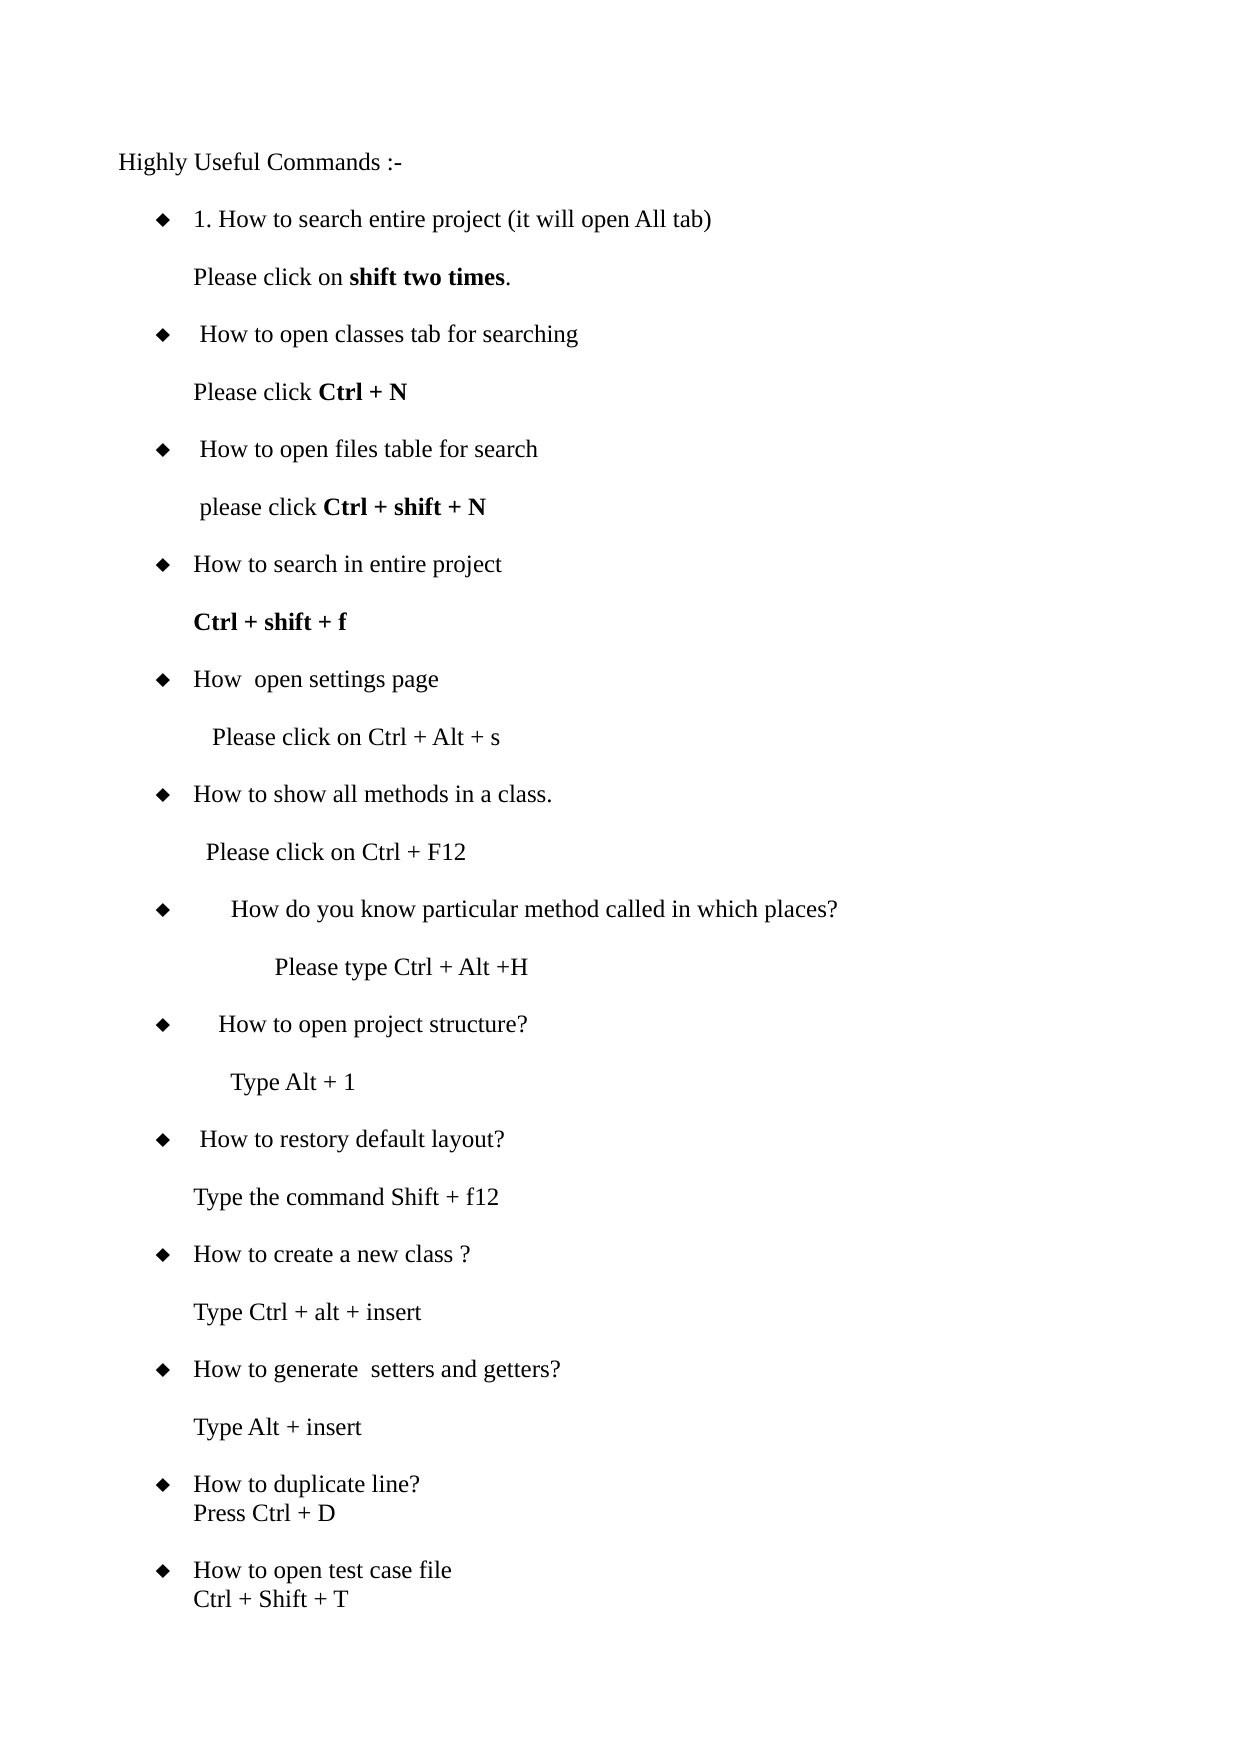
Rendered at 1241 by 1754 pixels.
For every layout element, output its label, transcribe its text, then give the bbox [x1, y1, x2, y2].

list Ctrl + Shift + T [156, 1584, 1122, 1613]
list How to duplicate line? [156, 1469, 1122, 1498]
list How to show all methods in a class. [156, 779, 1122, 808]
text Please click on Ctrl + F12 [118, 837, 1122, 866]
list How to search in entire project [156, 549, 1122, 578]
list How to open classes tab for searching [156, 319, 1122, 348]
list How to generate setters and getters? [156, 1354, 1122, 1383]
list please click Ctrl + shift + N [156, 492, 1122, 521]
list Ctrl + shift + f [156, 607, 1122, 636]
list How do you know particular method called in which places? [156, 894, 1122, 923]
list Please click Ctrl + N [156, 377, 1122, 406]
list How open settings page [156, 664, 1122, 693]
list Press Ctrl + D [156, 1498, 1122, 1527]
list How to open files table for search [156, 434, 1122, 463]
text Highly Useful Commands :- [118, 147, 1122, 176]
list 1. How to search entire project (it will open All tab) [156, 204, 1122, 233]
list How to open project structure? [156, 1009, 1122, 1038]
list Please type Ctrl + Alt +H [156, 952, 1122, 981]
list Type the command Shift + f12 [156, 1182, 1122, 1211]
list Please click on Ctrl + Alt + s [156, 722, 1122, 751]
list Type Alt + 1 [156, 1067, 1122, 1096]
list How to open test case file [156, 1556, 1122, 1584]
list How to restory default layout? [156, 1124, 1122, 1153]
list Type Alt + insert [156, 1412, 1122, 1441]
list How to create a new class ? [156, 1239, 1122, 1268]
list Type Ctrl + alt + insert [156, 1297, 1122, 1326]
list Please click on shift two times. [156, 262, 1122, 291]
